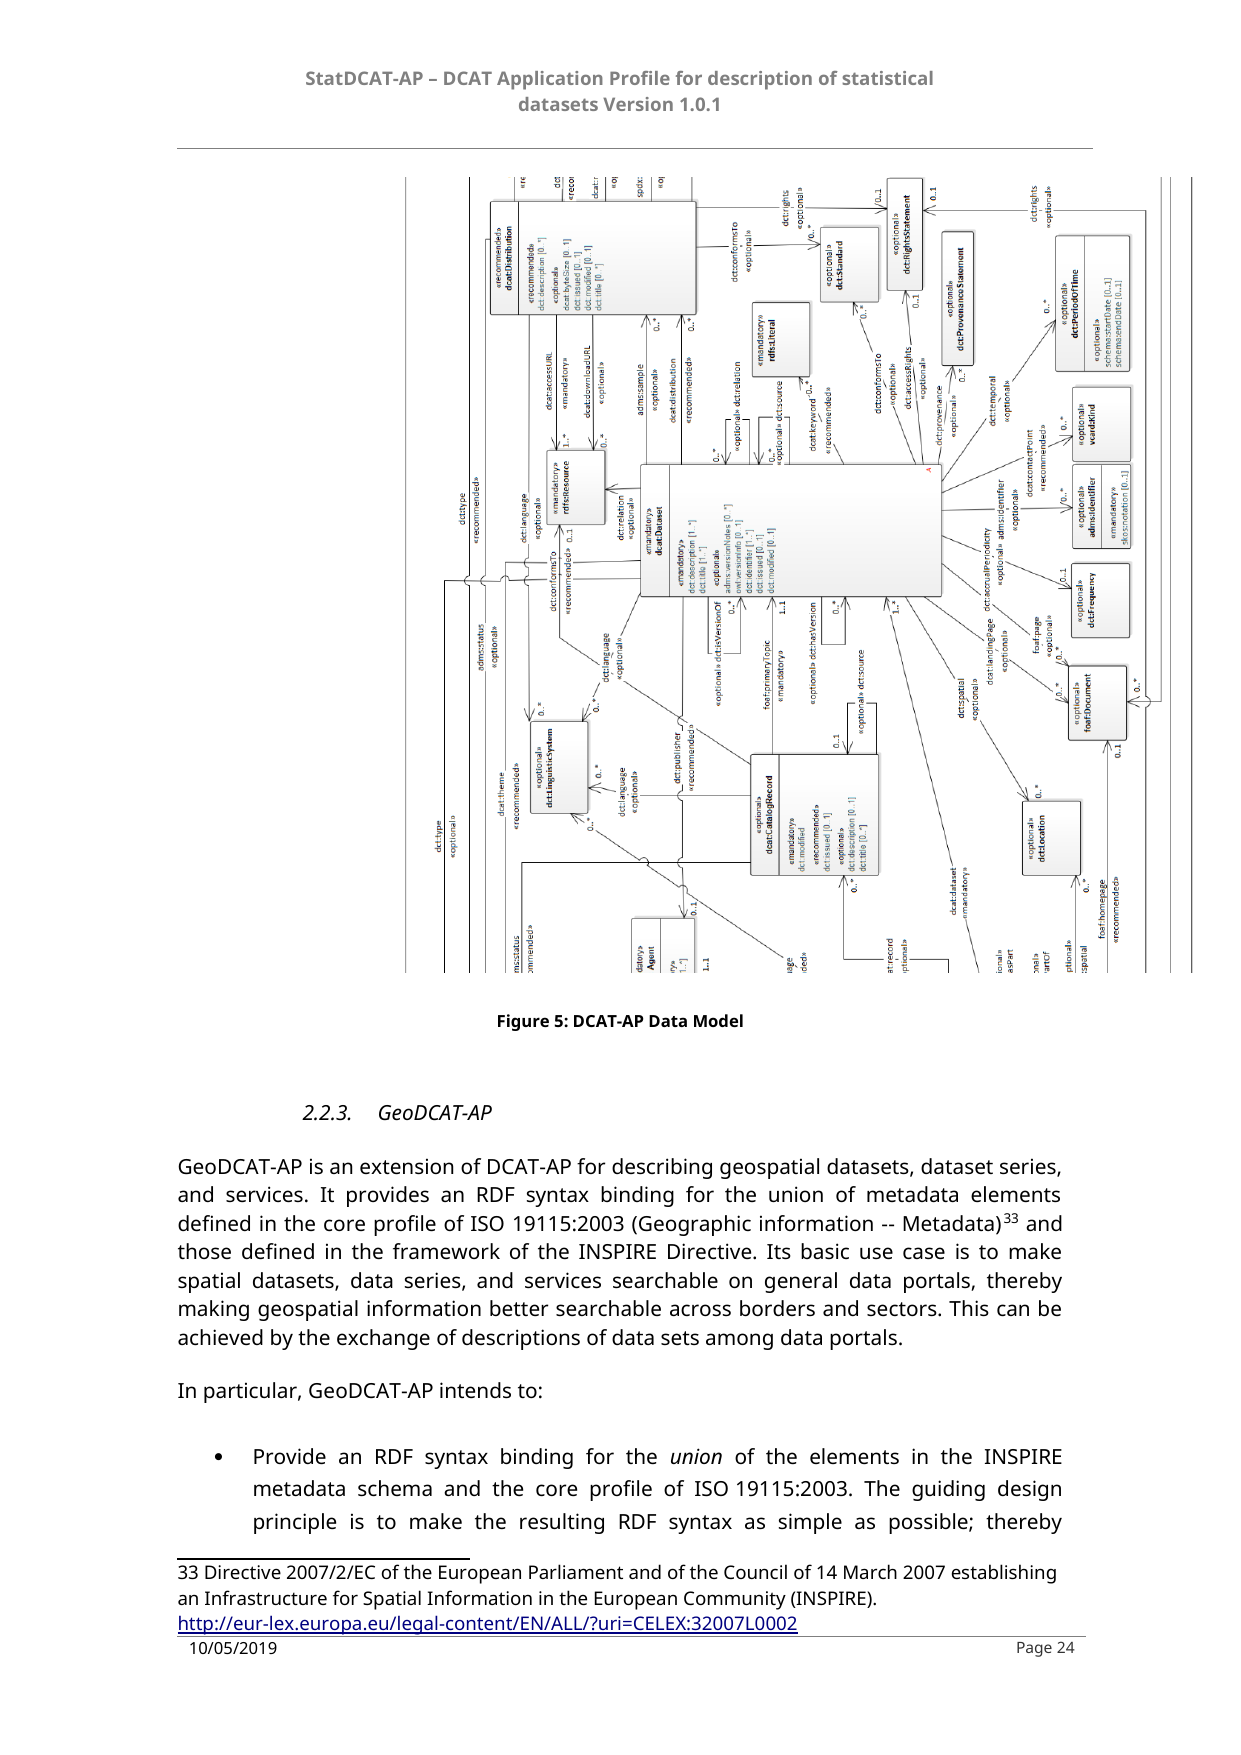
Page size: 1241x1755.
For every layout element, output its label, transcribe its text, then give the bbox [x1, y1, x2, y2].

text Directive 2007/2/EC of the European Parliament and of the Council of 14 March 2007 establishing an Infrastructure for Spatial Information in the European Community (INSPIRE). http://eur-lex.europa.eu/legal-content/EN/ALL/?uri=CELEX:32007L0002 [177, 1559, 1063, 1636]
text Figure 5: DCAT-AP Data Model [177, 1010, 1063, 1033]
text GeoDCAT-AP is an extension of DCAT-AP for describing geospatial datasets, dataset series, and services. It provides an RDF syntax binding for the union of metadata elements defined in the core profile of ISO 19115:2003 (Geographic information -- Metadata) and those defined in the framework of the INSPIRE Directive. Its basic use case is to make spatial datasets, data series, and services searchable on general data portals, thereby making geospatial information better searchable across borders and sectors. This can be achieved by the exchange of descriptions of data sets among data portals. [177, 1152, 1063, 1351]
text In particular, GeoDCAT-AP intends to: [177, 1376, 1063, 1404]
list Provide an RDF syntax binding for the union of the elements in the INSPIRE metadata schema and the core profile of ISO 19115:2003. The guiding design principle is to make the resulting RDF syntax as simple as possible; thereby [215, 1442, 1063, 1536]
subtitle GeoDCAT-AP [302, 1098, 1063, 1127]
